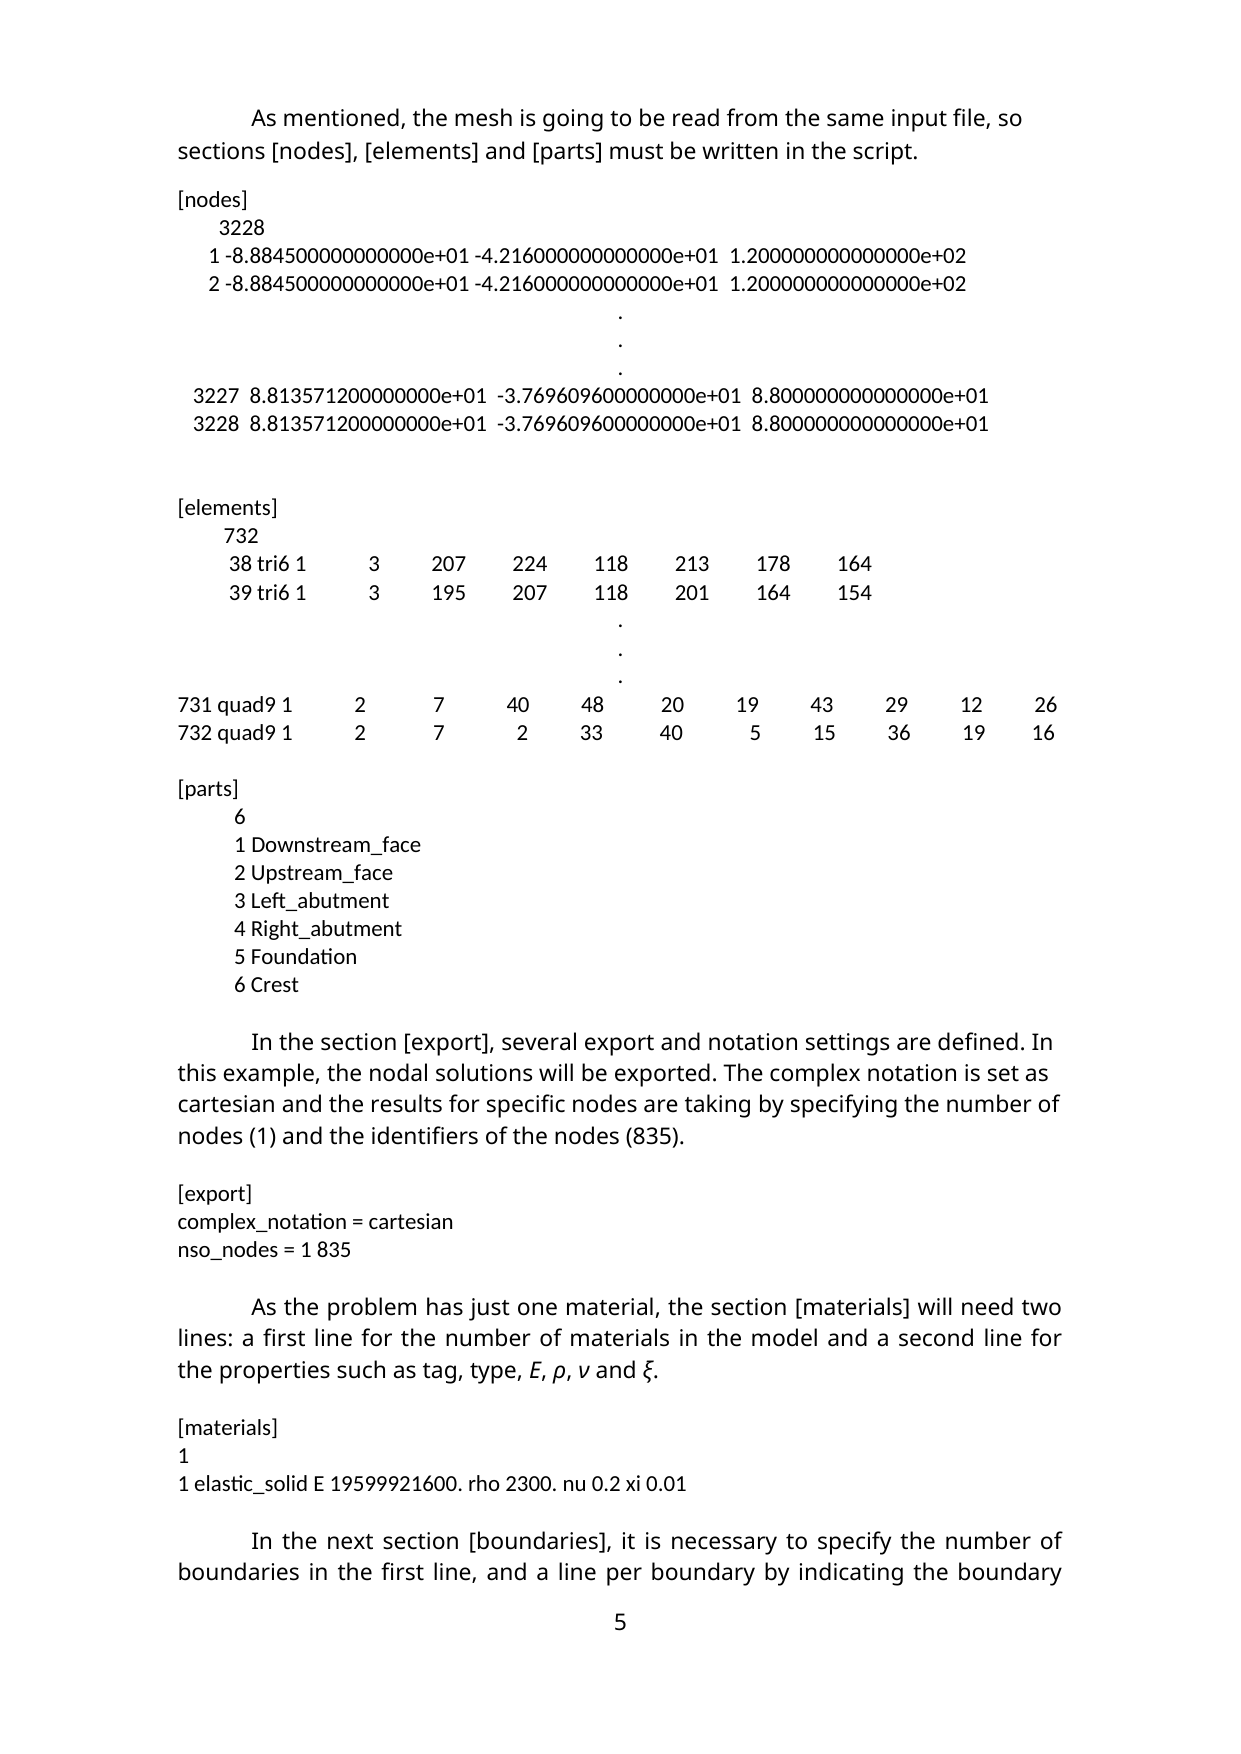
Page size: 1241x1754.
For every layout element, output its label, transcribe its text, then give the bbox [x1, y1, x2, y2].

text complex_notation = cartesian [177, 1207, 1063, 1235]
text 5 Foundation [177, 942, 1063, 970]
text 3228 8.813571200000000e+01 -3.769609600000000e+01 8.800000000000000e+01 [177, 409, 1063, 437]
text . [177, 353, 1063, 381]
text As the problem has just one material, the section [materials] will need two lines: a first line for the number of materials in the model and a second line for the properties such as tag, type, E, ρ, ν and ξ. [177, 1291, 1063, 1385]
text 1 [177, 1441, 1063, 1469]
text [export] [177, 1179, 1063, 1207]
text 3227 8.813571200000000e+01 -3.769609600000000e+01 8.800000000000000e+01 [177, 381, 1063, 409]
text . [177, 634, 1063, 662]
text 1 -8.884500000000000e+01 -4.216000000000000e+01 1.200000000000000e+02 [177, 241, 1063, 269]
text In the section [export], several export and notation settings are defined. In this example, the nodal solutions will be exported. The complex notation is set as cartesian and the results for specific nodes are taking by specifying the number of nodes (1) and the identifiers of the nodes (835). [177, 1026, 1063, 1151]
text 2 -8.884500000000000e+01 -4.216000000000000e+01 1.200000000000000e+02 [177, 269, 1063, 297]
text 1 Downstream_face [177, 830, 1063, 858]
text 39 tri6 1 3 195 207 118 201 164 154 [177, 578, 1063, 606]
text . [177, 297, 1063, 325]
text 38 tri6 1 3 207 224 118 213 178 164 [177, 549, 1063, 578]
text [nodes] [177, 185, 1063, 213]
text . [177, 325, 1063, 353]
text nso_nodes = 1 835 [177, 1235, 1063, 1263]
text 1 elastic_solid E 19599921600. rho 2300. nu 0.2 xi 0.01 [177, 1469, 1063, 1497]
text 2 Upstream_face [177, 858, 1063, 886]
text 6 Crest [177, 970, 1063, 998]
text [elements] [177, 493, 1063, 522]
text . [177, 606, 1063, 634]
text . [177, 662, 1063, 690]
text 3 Left_abutment [177, 886, 1063, 914]
text [materials] [177, 1413, 1063, 1441]
text [parts] [177, 774, 1063, 802]
text 731 quad9 1 2 7 40 48 20 19 43 29 12 26 732 quad9 1 2 7 2 33 40 5 15 36 19 16 [177, 690, 1063, 746]
text 732 [177, 522, 1063, 549]
text 4 Right_abutment [177, 914, 1063, 942]
text 3228 [177, 213, 1063, 241]
text As mentioned, the mesh is going to be read from the same input file, so sections [nodes], [elements] and [parts] must be written in the script. [177, 102, 1063, 166]
text In the next section [boundaries], it is necessary to specify the number of boundaries in the first line, and a line per boundary by indicating the boundary [177, 1525, 1063, 1587]
text 6 [177, 802, 1063, 830]
